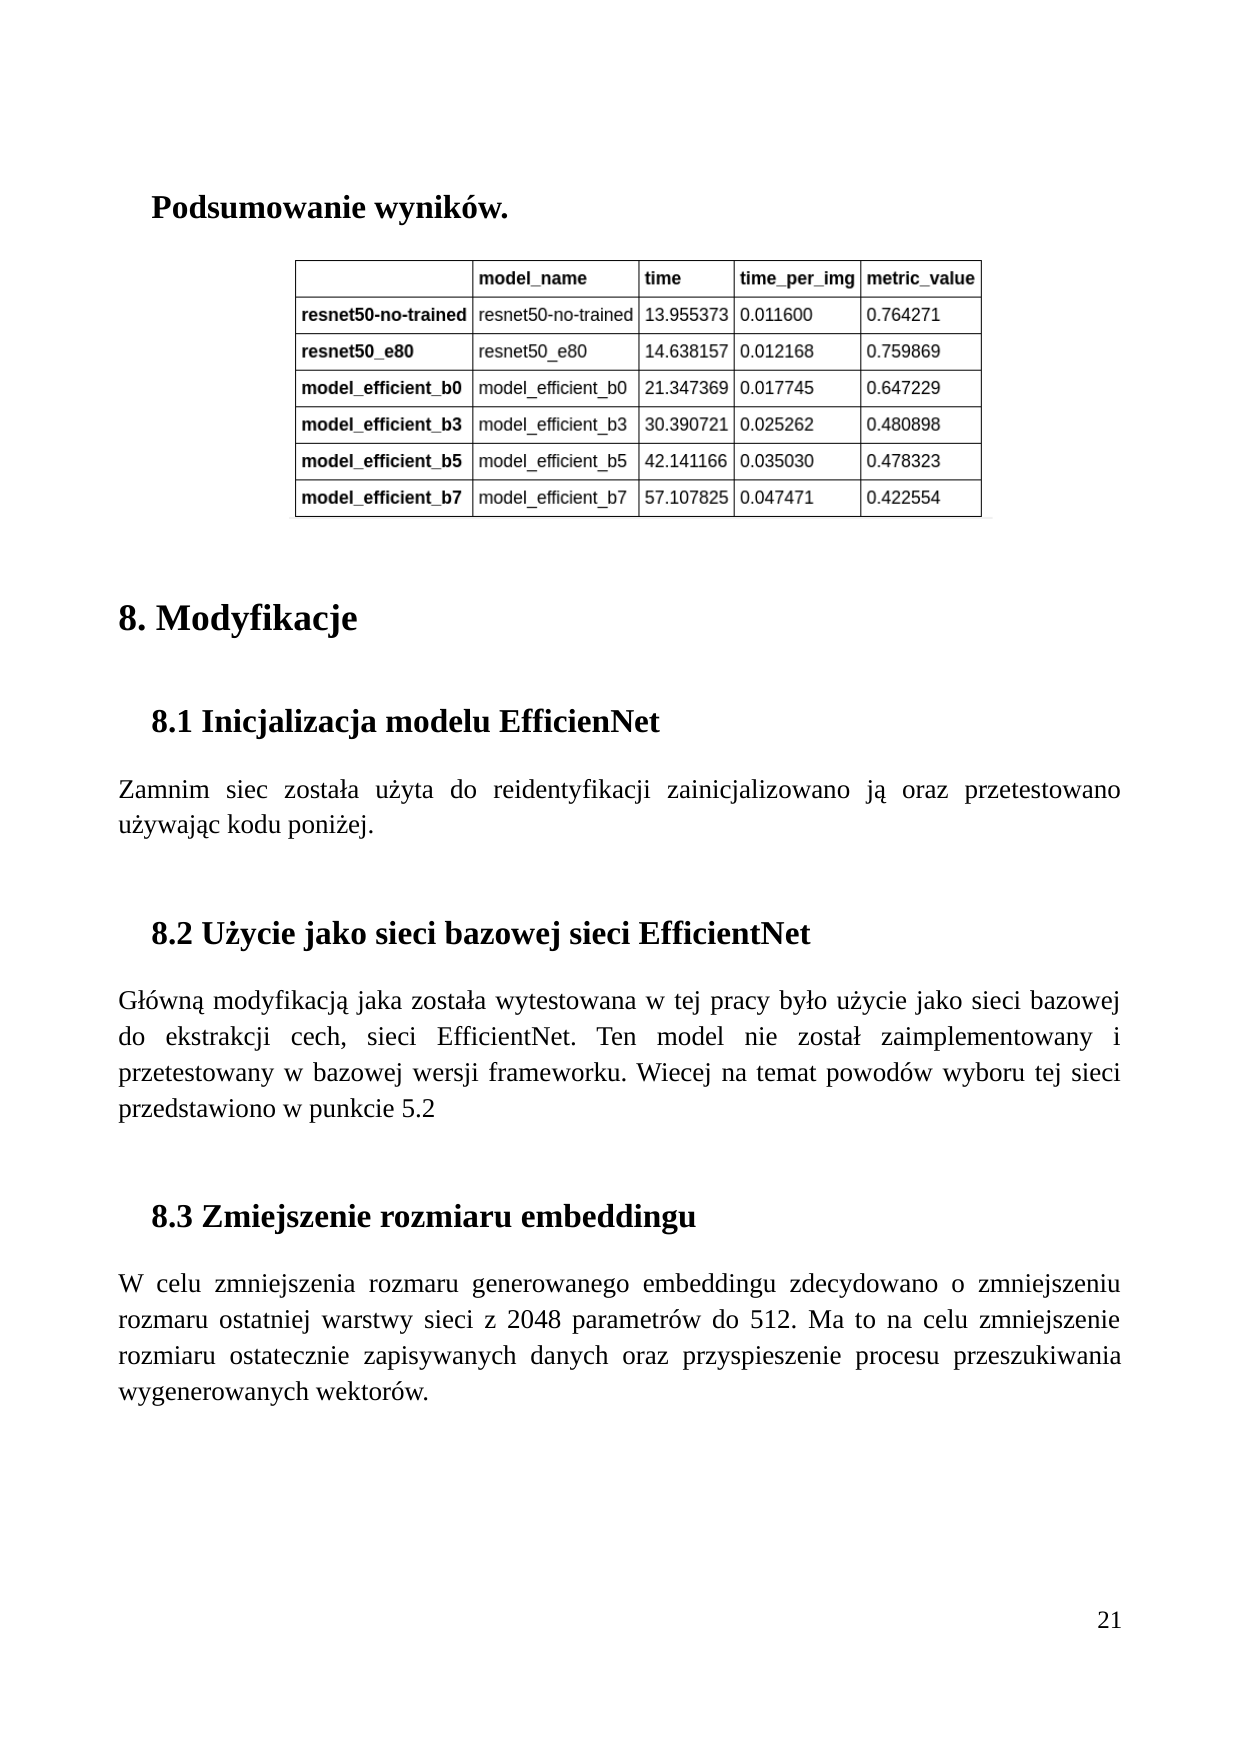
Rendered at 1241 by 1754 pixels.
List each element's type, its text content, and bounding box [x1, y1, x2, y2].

subtitle 8.3 Zmiejszenie rozmiaru embeddingu [151, 1196, 1122, 1234]
text Zamnim siec została użyta do reidentyfikacji zainicjalizowano ją oraz przetestowano używając kodu poniżej. [118, 773, 1122, 840]
subtitle 8.1 Inicjalizacja modelu EfficienNet [151, 702, 1122, 740]
subtitle 8. Modyfikacje [118, 595, 1122, 638]
subtitle 8.2 Użycie jako sieci bazowej sieci EfficientNet [151, 913, 1122, 951]
picture [289, 257, 993, 519]
text W celu zmniejszenia rozmaru generowanego embeddingu zdecydowano o zmniejszeniu rozmaru ostatniej warstwy sieci z 2048 parametrów do 512. Ma to na celu zmniejszenie rozmiaru ostatecznie zapisywanych danych oraz przyspieszenie procesu przeszukiwania wygenerowanych wektorów. [118, 1267, 1122, 1406]
subtitle Podsumowanie wyników. [151, 187, 1122, 225]
text Główną modyfikacją jaka została wytestowana w tej pracy było użycie jako sieci bazowej do ekstrakcji cech, sieci EfficientNet. Ten model nie został zaimplementowany i przetestowany w bazowej wersji frameworku. Wiecej na temat powodów wyboru tej sieci przedstawiono w punkcie 5.2 [118, 984, 1122, 1123]
